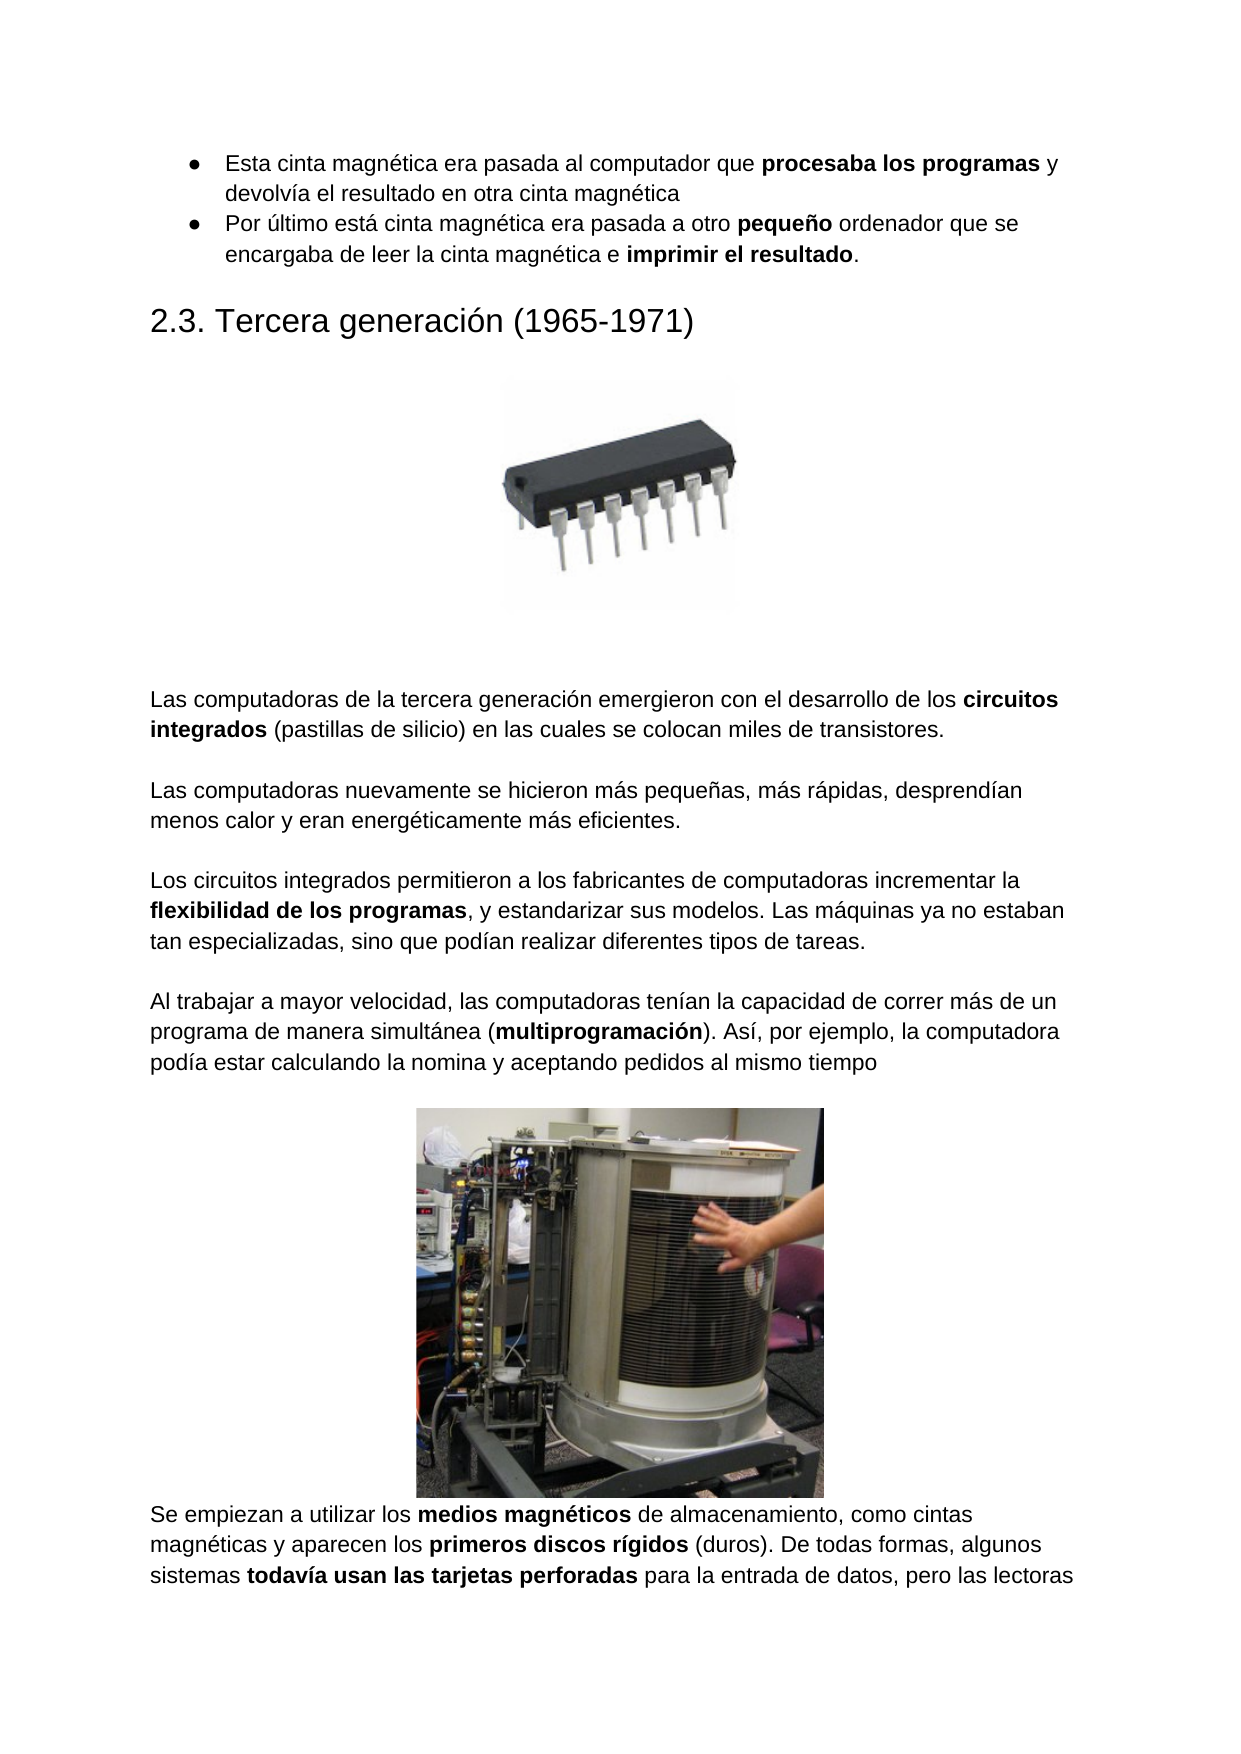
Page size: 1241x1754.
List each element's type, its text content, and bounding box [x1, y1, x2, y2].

text Se empiezan a utilizar los medios magnéticos de almacenamiento, como cintas magnéticas y aparecen los primeros discos rígidos (duros). De todas formas, algunos sistemas todavía usan las tarjetas perforadas para la entrada de datos, pero las lectoras [150, 1501, 1090, 1588]
text Las computadoras nuevamente se hicieron más pequeñas, más rápidas, desprendían menos calor y eran energéticamente más eficientes. [150, 777, 1090, 833]
picture [463, 339, 777, 652]
list Esta cinta magnética era pasada al computador que procesaba los programas y devolvía el resultado en otra cinta magnética [187, 150, 1090, 207]
text Las computadoras de la tercera generación emergieron con el desarrollo de los circuitos integrados (pastillas de silicio) en las cuales se colocan miles de transistores. [150, 686, 1090, 743]
subtitle 2.3. Tercera generación (1965-1971) [150, 301, 1090, 339]
list Por último está cinta magnética era pasada a otro pequeño ordenador que se encargaba de leer la cinta magnética e imprimir el resultado. [187, 210, 1090, 267]
text Los circuitos integrados permitieron a los fabricantes de computadoras incrementar la flexibilidad de los programas, y estandarizar sus modelos. Las máquinas ya no estaban tan especializadas, sino que podían realizar diferentes tipos de tareas. [150, 867, 1090, 954]
text Al trabajar a mayor velocidad, las computadoras tenían la capacidad de correr más de un programa de manera simultánea (multiprogramación). Así, por ejemplo, la computadora podía estar calculando la nomina y aceptando pedidos al mismo tiempo [150, 988, 1090, 1075]
picture [416, 1108, 824, 1498]
